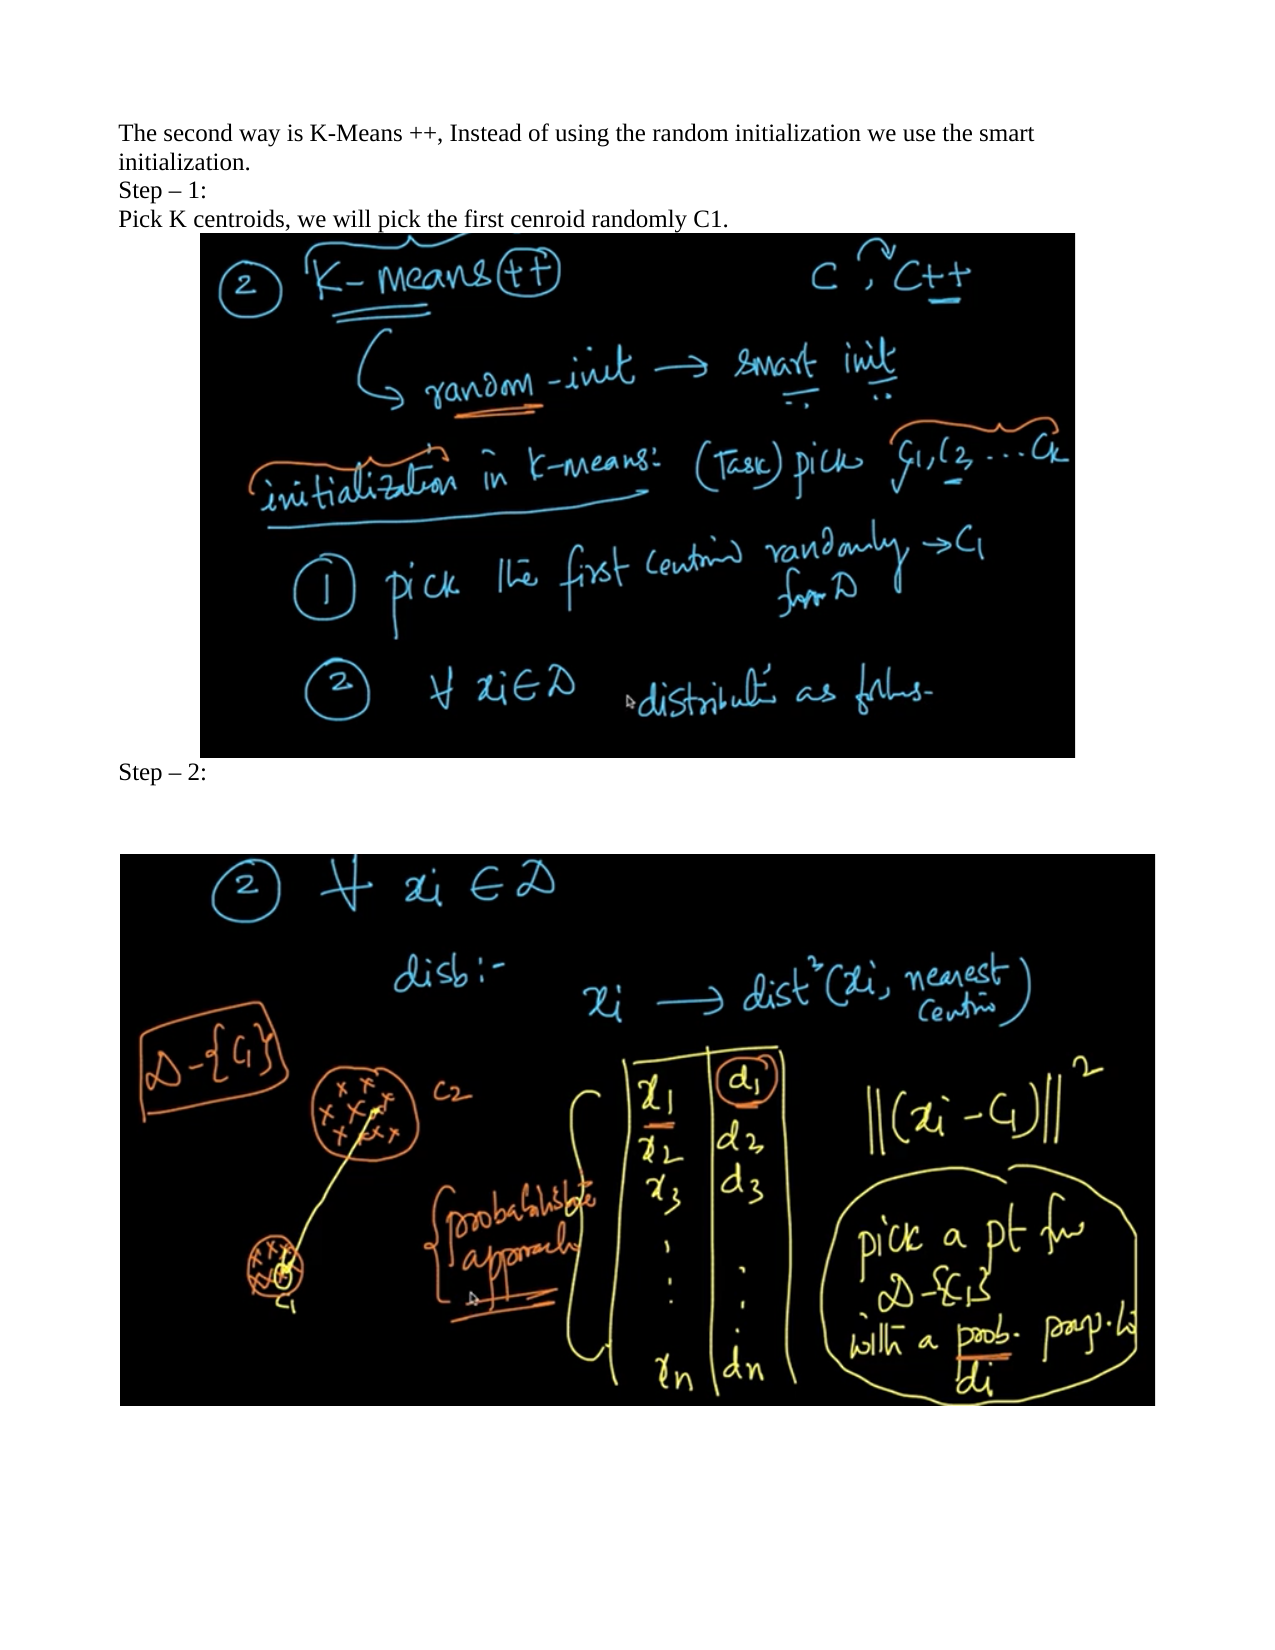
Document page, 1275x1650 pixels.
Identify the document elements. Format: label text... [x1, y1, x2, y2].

picture [200, 233, 1075, 758]
text The second way is K-Means ++, Instead of using the random initialization we use the smart initialization. [118, 118, 1157, 176]
text Step – 2: [118, 233, 1157, 786]
text Step – 1: [118, 176, 1157, 204]
text Pick K centroids, we will pick the first cenroid randomly C1. [118, 204, 1157, 233]
picture [120, 854, 1155, 1406]
